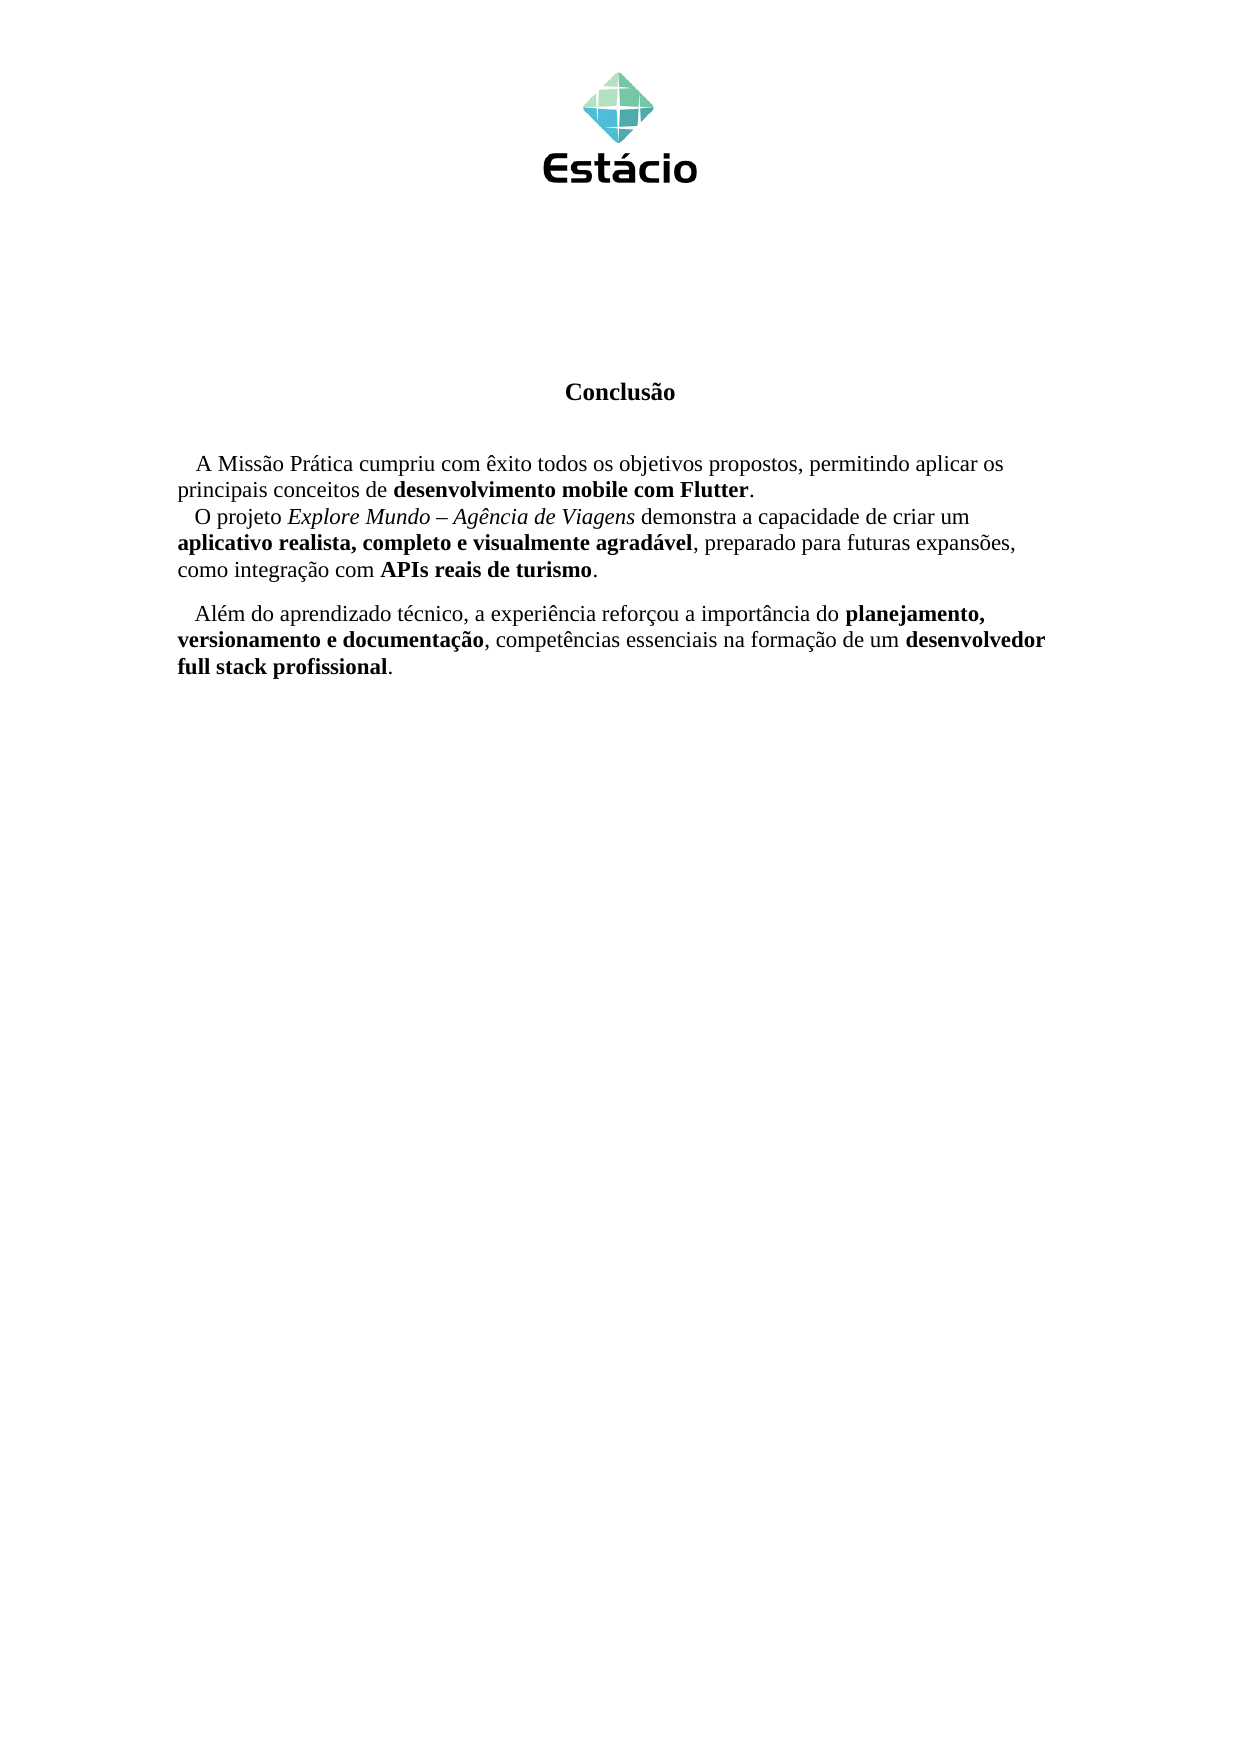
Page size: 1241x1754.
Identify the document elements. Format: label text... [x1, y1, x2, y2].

text Além do aprendizado técnico, a experiência reforçou a importância do planejamento, versionamento e documentação, competências essenciais na formação de um desenvolvedor full stack profissional. [177, 600, 1063, 679]
subtitle Conclusão [177, 377, 1063, 406]
text A Missão Prática cumpriu com êxito todos os objetivos propostos, permitindo aplicar os principais conceitos de desenvolvimento mobile com Flutter. O projeto Explore Mundo – Agência de Viagens demonstra a capacidade de criar um aplicativo realista, completo e visualmente agradável, preparado para futuras expansões, como integração com APIs reais de turismo. [177, 450, 1063, 582]
picture [543, 71, 697, 183]
